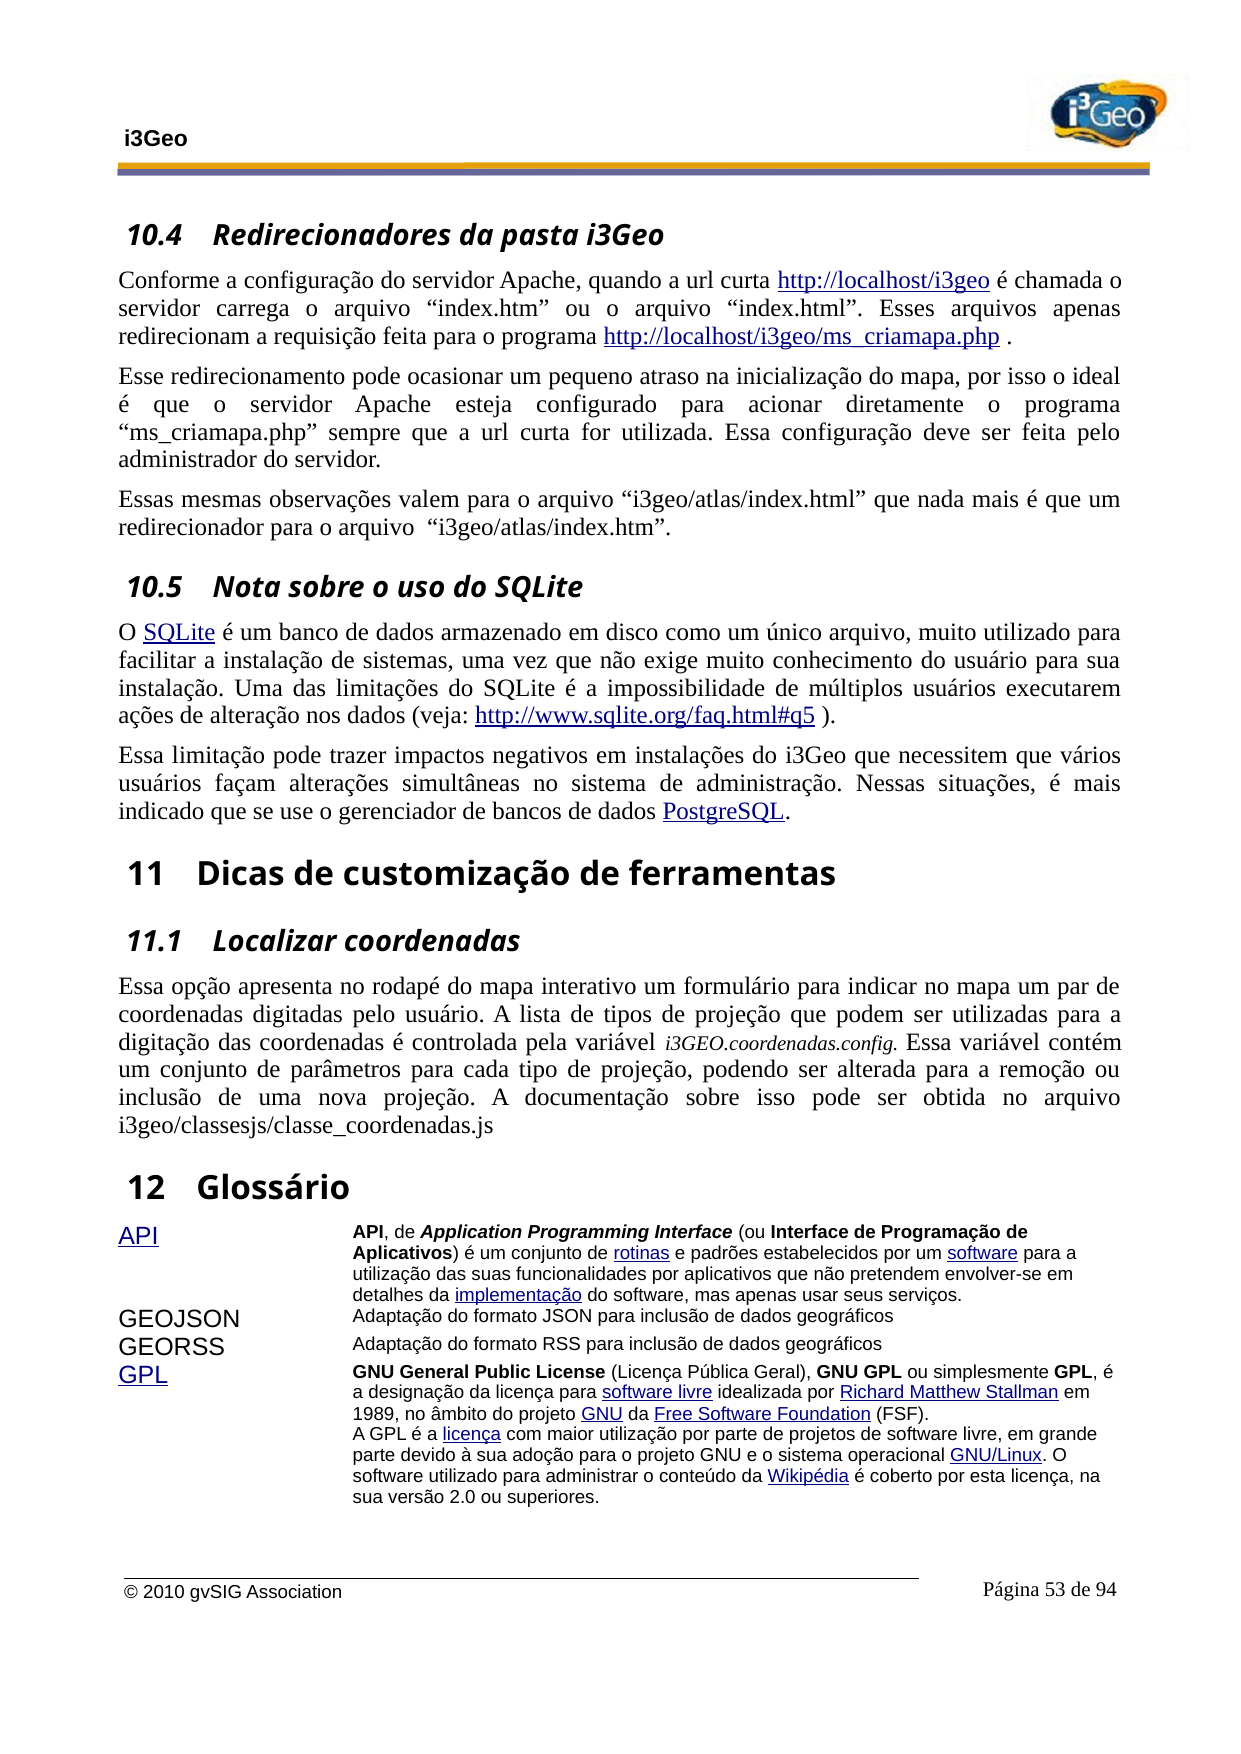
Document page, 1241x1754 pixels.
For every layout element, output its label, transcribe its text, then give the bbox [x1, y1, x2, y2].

text O SQLite é um banco de dados armazenado em disco como um único arquivo, muito utilizado para facilitar a instalação de sistemas, uma vez que não exige muito conhecimento do usuário para sua instalação. Uma das limitações do SQLite é a impossibilidade de múltiplos usuários executarem ações de alteração nos dados (veja: http://www.sqlite.org/faq.html#q5 ). [118, 618, 1122, 729]
table_cell GEOJSON [118, 1305, 352, 1333]
subtitle Localizar coordenadas [118, 920, 1122, 960]
table_cell GEORSS [118, 1333, 352, 1361]
subtitle Nota sobre o uso do SQLite [118, 566, 1122, 606]
text Conforme a configuração do servidor Apache, quando a url curta http://localhost/i3geo é chamada o servidor carrega o arquivo “index.htm” ou o arquivo “index.html”. Esses arquivos apenas redirecionam a requisição feita para o programa http://localhost/i3geo/ms_criamapa.php . [118, 267, 1122, 350]
table_header API [118, 1221, 352, 1305]
subtitle Redirecionadores da pasta i3Geo [118, 214, 1122, 254]
text Esse redirecionamento pode ocasionar um pequeno atraso na inicialização do mapa, por isso o ideal é que o servidor Apache esteja configurado para acionar diretamente o programa “ms_criamapa.php” sempre que a url curta for utilizada. Essa configuração deve ser feita pelo administrador do servidor. [118, 362, 1122, 473]
text Essas mesmas observações valem para o arquivo “i3geo/atlas/index.html” que nada mais é que um redirecionador para o arquivo “i3geo/atlas/index.htm”. [118, 486, 1122, 541]
table_cell Adaptação do formato JSON para inclusão de dados geográficos [353, 1305, 1123, 1333]
table_cell Adaptação do formato RSS para inclusão de dados geográficos [353, 1333, 1123, 1361]
picture [1025, 74, 1191, 151]
table_cell GNU General Public License (Licença Pública Geral), GNU GPL ou simplesmente GPL, é a designação da licença para software livre idealizada por Richard Matthew Stallman em 1989, no âmbito do projeto GNU da Free Software Foundation (FSF). A GPL é a licença com maior utilização por parte de projetos de software livre, em grande parte devido à sua adoção para o projeto GNU e o sistema operacional GNU/Linux. O software utilizado para administrar o conteúdo da Wikipédia é coberto por esta licença, na sua versão 2.0 ou superiores. [353, 1361, 1123, 1528]
table_cell GPL [118, 1361, 352, 1528]
subtitle Glossário [118, 1163, 1122, 1209]
table_header API, de Application Programming Interface (ou Interface de Programação de Aplicativos) é um conjunto de rotinas e padrões estabelecidos por um software para a utilização das suas funcionalidades por aplicativos que não pretendem envolver-se em detalhes da implementação do software, mas apenas usar seus serviços. [353, 1221, 1123, 1305]
text Essa limitação pode trazer impactos negativos em instalações do i3Geo que necessitem que vários usuários façam alterações simultâneas no sistema de administração. Nessas situações, é mais indicado que se use o gerenciador de bancos de dados PostgreSQL. [118, 742, 1122, 825]
text Essa opção apresenta no rodapé do mapa interativo um formulário para indicar no mapa um par de coordenadas digitadas pelo usuário. A lista de tipos de projeção que podem ser utilizadas para a digitação das coordenadas é controlada pela variável i3GEO.coordenadas.config. Essa variável contém um conjunto de parâmetros para cada tipo de projeção, podendo ser alterada para a remoção ou inclusão de uma nova projeção. A documentação sobre isso pode ser obtida no arquivo i3geo/classesjs/classe_coordenadas.js [118, 972, 1122, 1138]
subtitle Dicas de customização de ferramentas [118, 850, 1122, 895]
